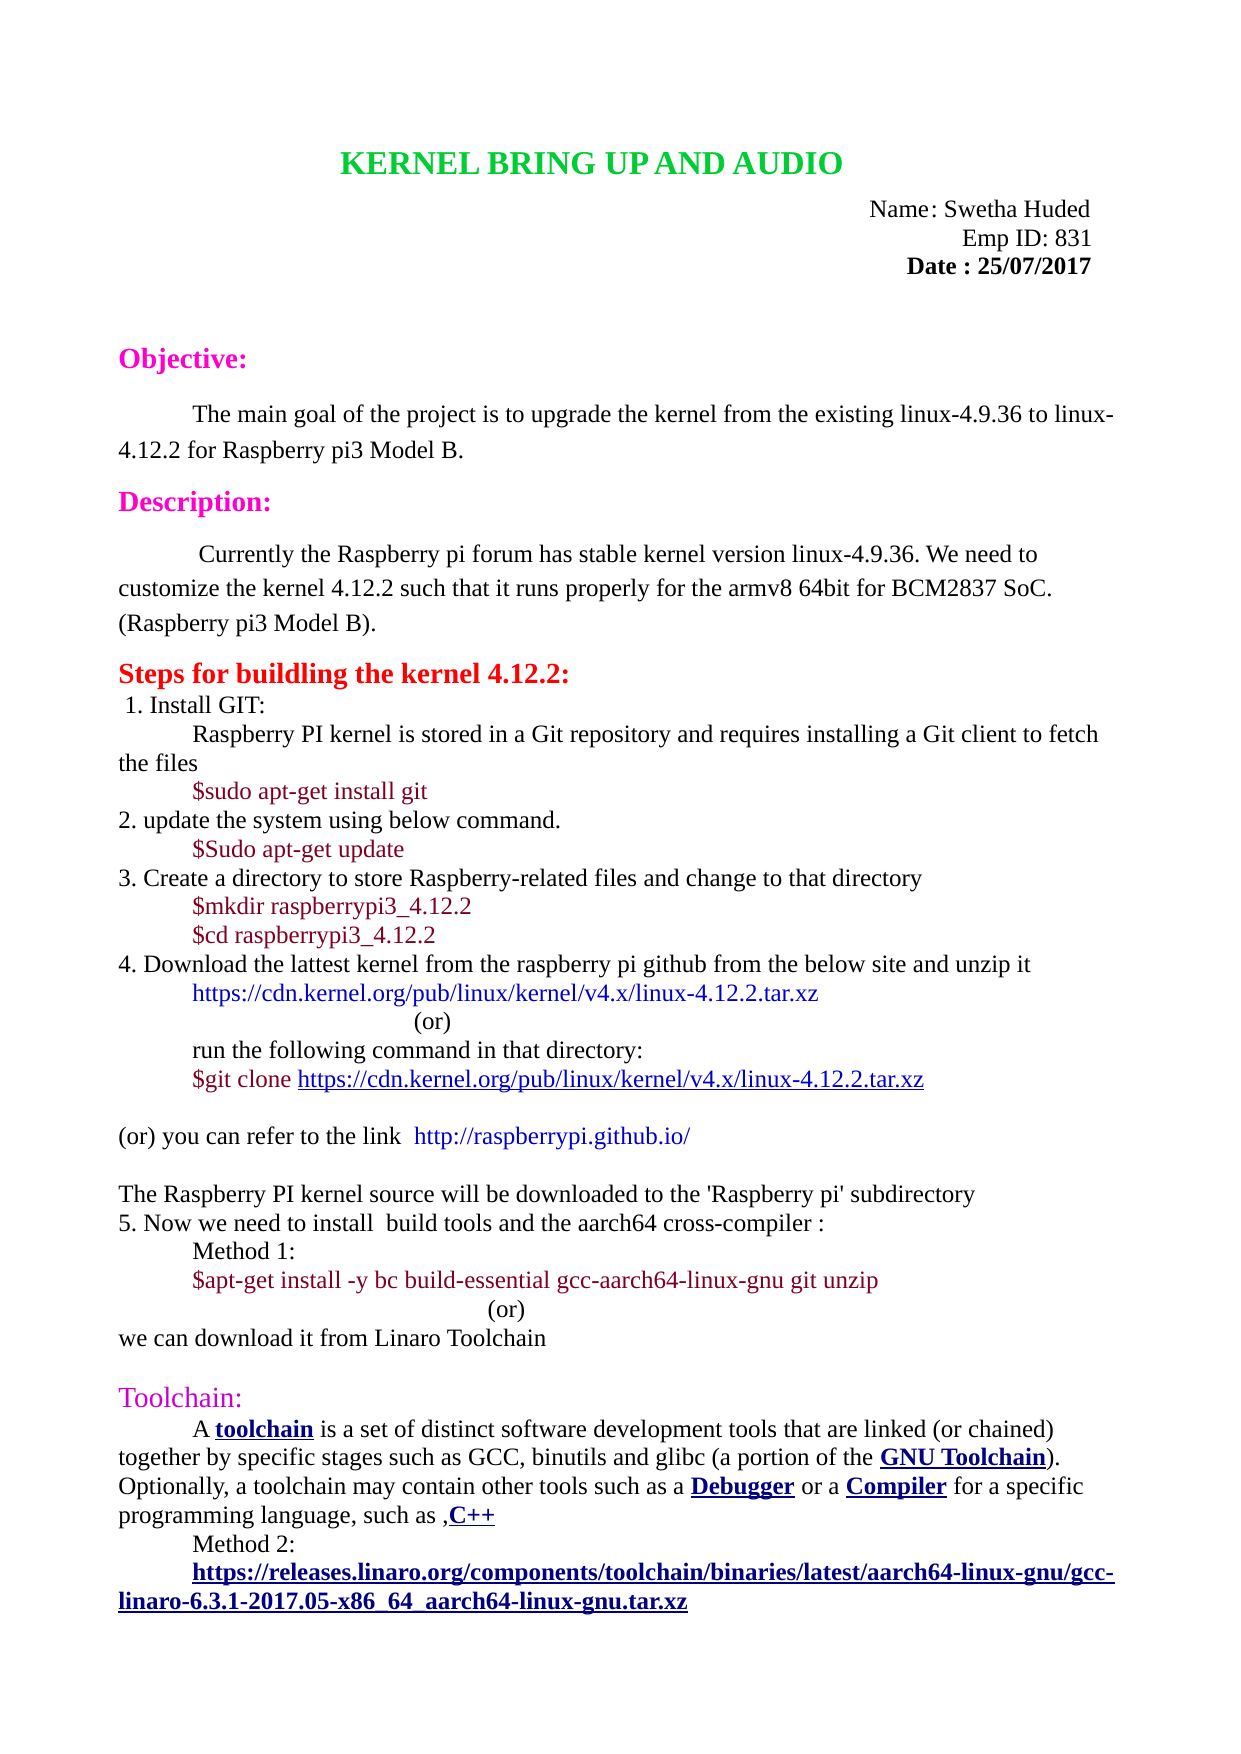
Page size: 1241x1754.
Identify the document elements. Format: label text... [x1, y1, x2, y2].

text Method 2: [118, 1529, 1122, 1557]
text (or) [118, 1294, 1122, 1323]
text Toolchain: [118, 1380, 1122, 1414]
text $Sudo apt-get update [118, 834, 1122, 863]
text The Raspberry PI kernel source will be downloaded to the 'Raspberry pi' subdirectory [118, 1179, 1122, 1208]
subtitle KERNEL BRING UP AND AUDIO [118, 143, 1122, 181]
text A toolchain is a set of distinct software development tools that are linked (or chained) together by specific stages such as GCC, binutils and glibc (a portion of the GNU Toolchain). Optionally, a toolchain may contain other tools such as a Debugger or a Compiler for a specific programming language, such as ,C++ [118, 1414, 1122, 1529]
text $apt-get install -y bc build-essential gcc-aarch64-linux-gnu git unzip [118, 1265, 1122, 1294]
text https://releases.linaro.org/components/toolchain/binaries/latest/aarch64-linux-gnu/gcc-linaro-6.3.1-2017.05-x86_64_aarch64-linux-gnu.tar.xz [118, 1557, 1122, 1615]
text 2. update the system using below command. [118, 805, 1122, 834]
text 5. Now we need to install build tools and the aarch64 cross-compiler : [118, 1208, 1122, 1236]
text 4. Download the lattest kernel from the raspberry pi github from the below site and unzip it [118, 949, 1122, 978]
text 1. Install GIT: [118, 690, 1122, 719]
text run the following command in that directory: [118, 1035, 1122, 1064]
text $cd raspberrypi3_4.12.2 [118, 920, 1122, 949]
text Description: [118, 484, 1122, 517]
text Steps for buildling the kernel 4.12.2: [118, 657, 1122, 690]
text 3. Create a directory to store Raspberry-related files and change to that directory [118, 863, 1122, 891]
text (or) you can refer to the link http://raspberrypi.github.io/ [118, 1121, 1122, 1150]
text we can download it from Linaro Toolchain [118, 1323, 1122, 1351]
text Currently the Raspberry pi forum has stable kernel version linux-4.9.36. We need to customize the kernel 4.12.2 such that it runs properly for the armv8 64bit for BCM2837 SoC.(Raspberry pi3 Model B). [118, 539, 1122, 636]
text Name : Swetha Huded Emp ID: 831 [118, 194, 1122, 251]
text https://cdn.kernel.org/pub/linux/kernel/v4.x/linux-4.12.2.tar.xz [118, 978, 1122, 1006]
text $git clone https://cdn.kernel.org/pub/linux/kernel/v4.x/linux-4.12.2.tar.xz [118, 1064, 1122, 1093]
text Date : 25/07/2017 [118, 251, 1122, 280]
text Method 1: [118, 1236, 1122, 1265]
text Objective: [118, 341, 1122, 374]
text $mkdir raspberrypi3_4.12.2 [118, 891, 1122, 920]
text The main goal of the project is to upgrade the kernel from the existing linux-4.9.36 to linux-4.12.2 for Raspberry pi3 Model B. [118, 396, 1122, 463]
text $sudo apt-get install git [118, 776, 1122, 805]
text (or) [118, 1006, 1122, 1035]
text Raspberry PI kernel is stored in a Git repository and requires installing a Git client to fetch the files [118, 719, 1122, 776]
